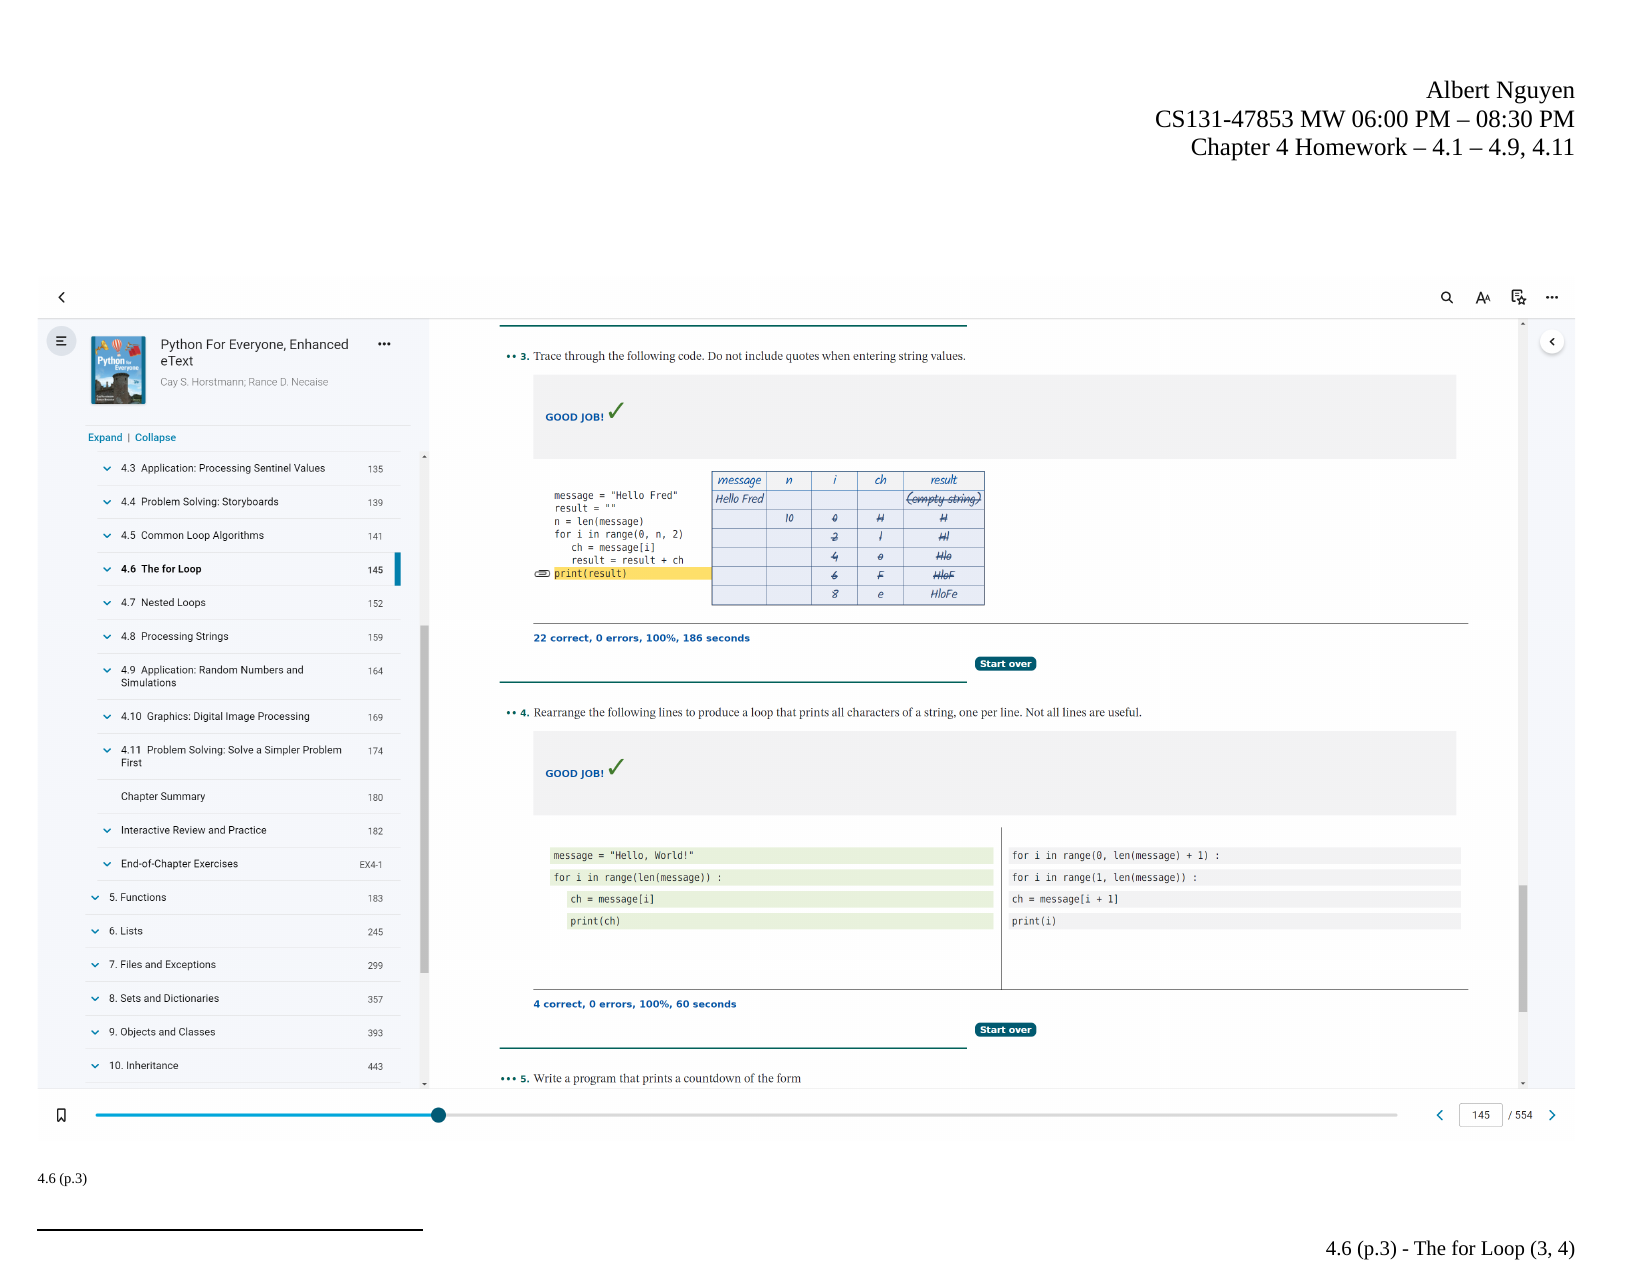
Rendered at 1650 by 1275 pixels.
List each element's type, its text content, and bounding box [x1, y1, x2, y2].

text - The for Loop (3, 4) [37, 1236, 1575, 1260]
picture [37, 276, 1575, 1141]
